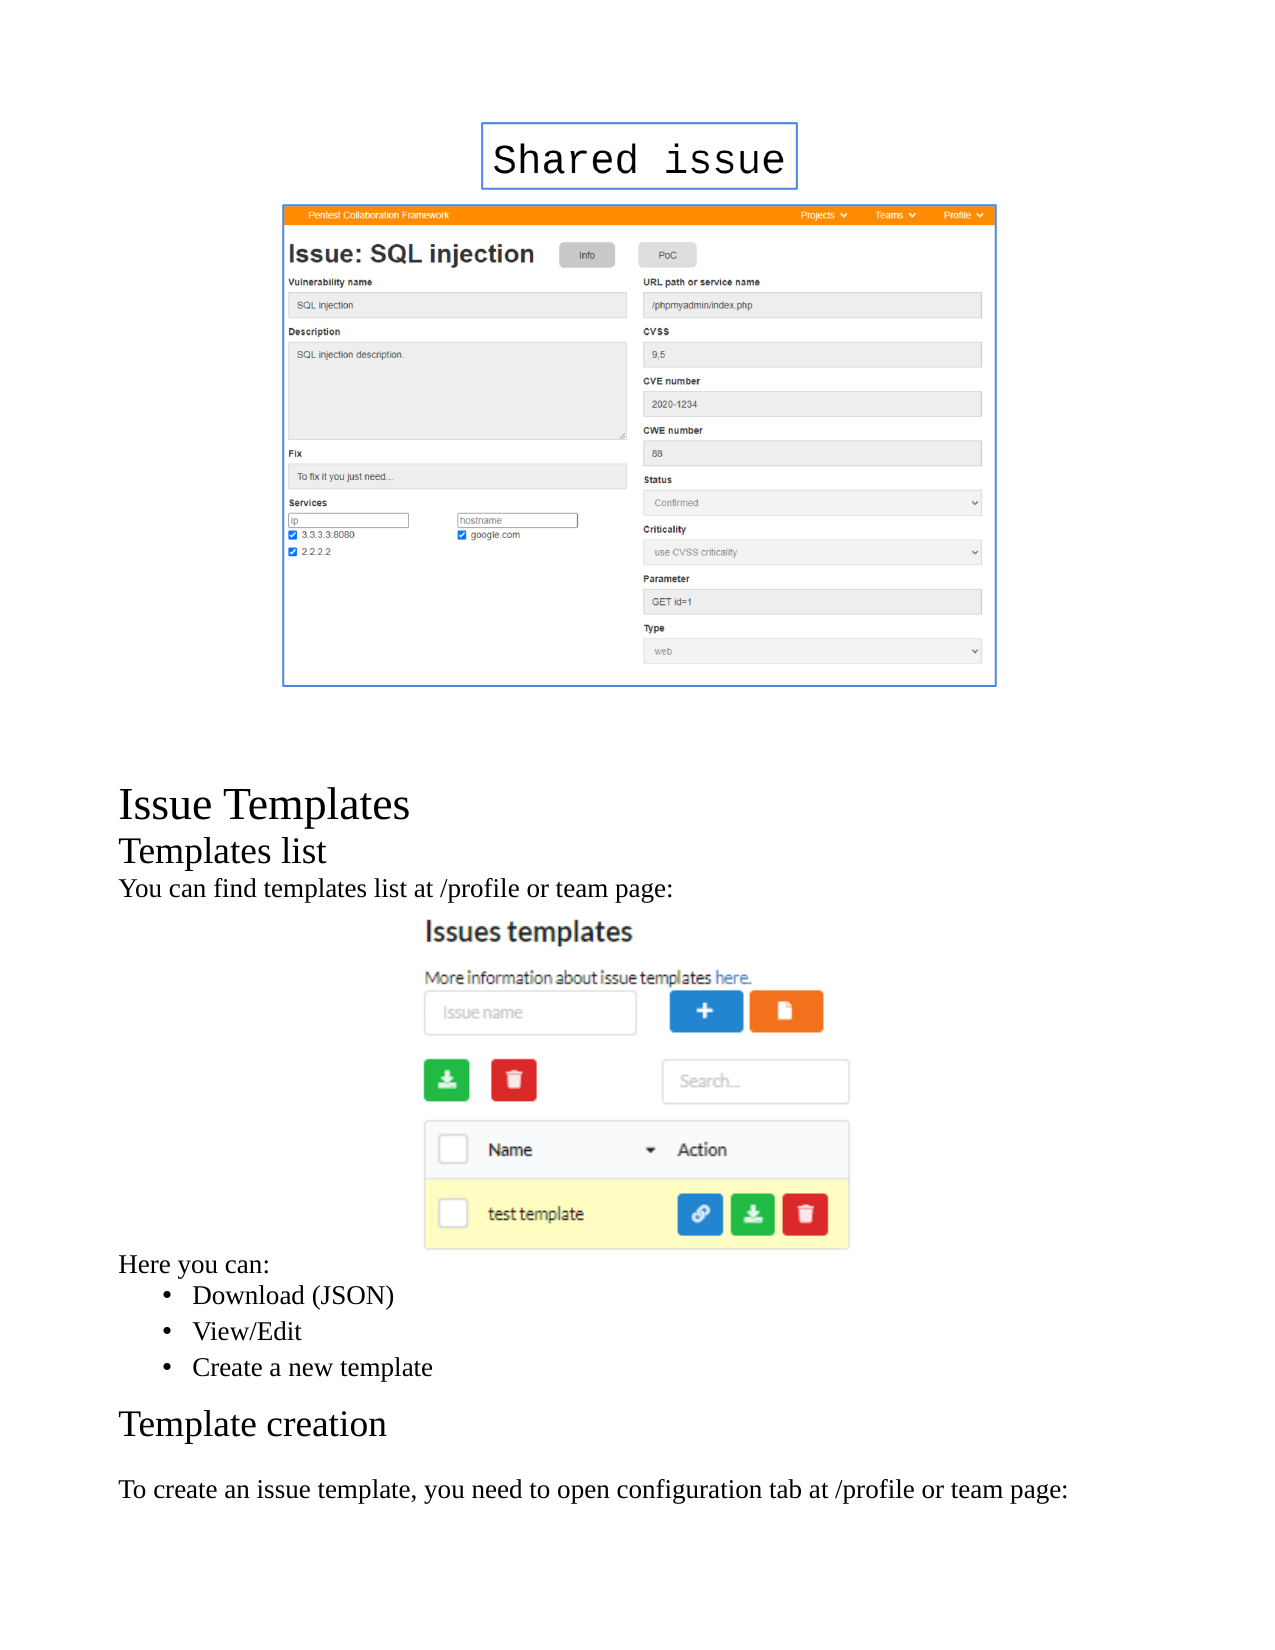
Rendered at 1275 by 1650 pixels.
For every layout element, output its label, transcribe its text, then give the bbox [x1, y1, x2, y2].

picture [407, 903, 868, 1261]
text You can find templates list at /profile or team page: [118, 872, 1157, 903]
list Download (JSON) [162, 1279, 1157, 1311]
list Create a new template [162, 1351, 1157, 1382]
picture [118, 118, 1157, 700]
text To create an issue template, you need to open configuration tab at /profile or team page: [118, 1474, 1157, 1505]
list View/Edit [162, 1315, 1157, 1347]
text Issue Templates [118, 700, 1157, 829]
text Here you can: [118, 903, 1157, 1279]
text Template creation [118, 1402, 1157, 1474]
text Templates list [118, 829, 1157, 872]
